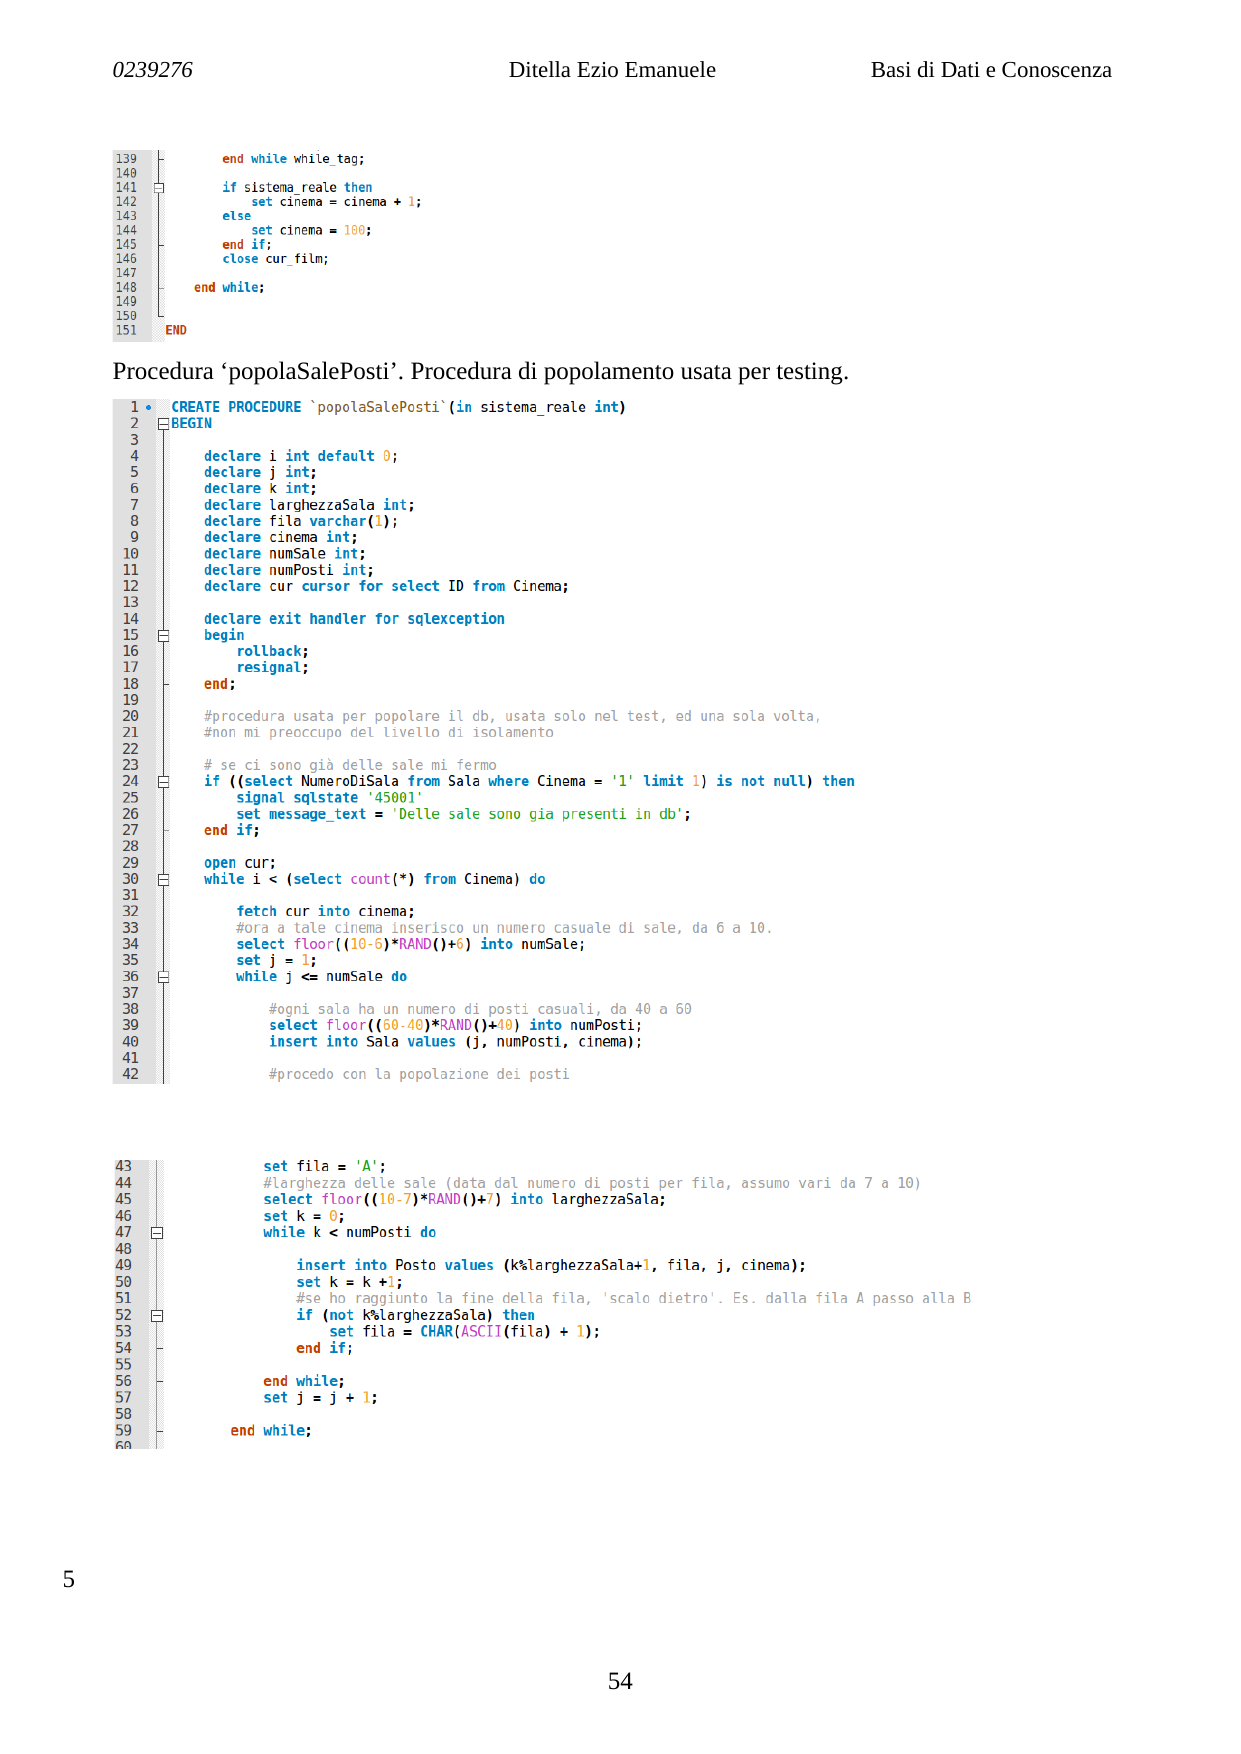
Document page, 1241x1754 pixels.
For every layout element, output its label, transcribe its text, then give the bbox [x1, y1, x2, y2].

picture [112, 399, 1128, 1084]
text Procedura ‘popolaSalePosti’. Procedura di popolamento usata per testing. [112, 342, 1128, 385]
picture [114, 1160, 1130, 1449]
picture [112, 150, 1128, 342]
